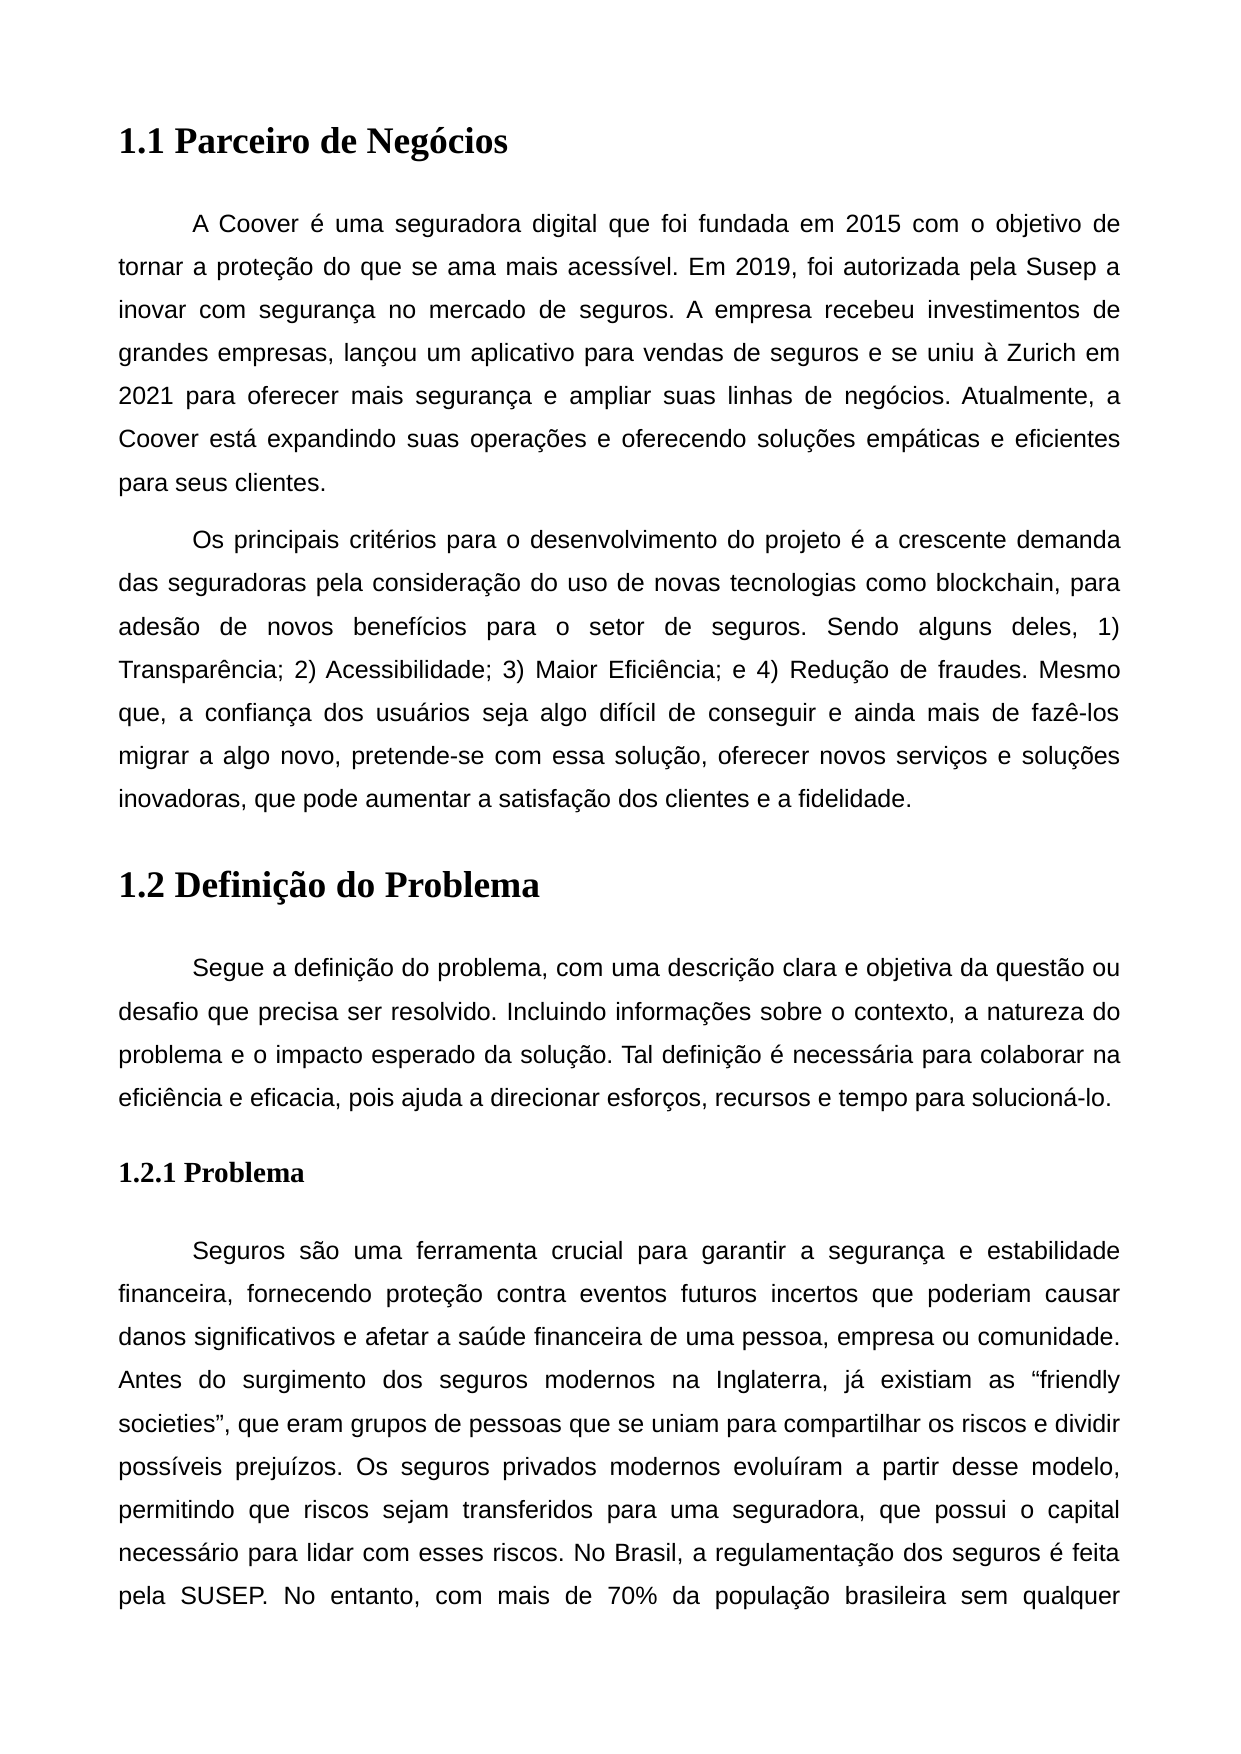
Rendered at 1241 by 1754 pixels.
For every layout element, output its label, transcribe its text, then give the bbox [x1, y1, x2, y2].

text Segue a definição do problema, com uma descrição clara e objetiva da questão ou desafio que precisa ser resolvido. Incluindo informações sobre o contexto, a natureza do problema e o impacto esperado da solução. Tal definição é necessária para colaborar na eficiência e eficacia, pois ajuda a direcionar esforços, recursos e tempo para solucioná-lo. [118, 953, 1122, 1111]
text Os principais critérios para o desenvolvimento do projeto é a crescente demanda das seguradoras pela consideração do uso de novas tecnologias como blockchain, para adesão de novos benefícios para o setor de seguros. Sendo alguns deles, 1) Transparência; 2) Acessibilidade; 3) Maior Eficiência; e 4) Redução de fraudes. Mesmo que, a confiança dos usuários seja algo difícil de conseguir e ainda mais de fazê-los migrar a algo novo, pretende-se com essa solução, oferecer novos serviços e soluções inovadoras, que pode aumentar a satisfação dos clientes e a fidelidade. [118, 525, 1122, 813]
text A Coover é uma seguradora digital que foi fundada em 2015 com o objetivo de tornar a proteção do que se ama mais acessível. Em 2019, foi autorizada pela Susep a inovar com segurança no mercado de seguros. A empresa recebeu investimentos de grandes empresas, lançou um aplicativo para vendas de seguros e se uniu à Zurich em 2021 para oferecer mais segurança e ampliar suas linhas de negócios. Atualmente, a Coover está expandindo suas operações e oferecendo soluções empáticas e eficientes para seus clientes. [118, 209, 1122, 496]
subtitle 1.2.1 Problema [118, 1155, 1122, 1188]
text Seguros são uma ferramenta crucial para garantir a segurança e estabilidade financeira, fornecendo proteção contra eventos futuros incertos que poderiam causar danos significativos e afetar a saúde financeira de uma pessoa, empresa ou comunidade. Antes do surgimento dos seguros modernos na Inglaterra, já existiam as “friendly societies”, que eram grupos de pessoas que se uniam para compartilhar os riscos e dividir possíveis prejuízos. Os seguros privados modernos evoluíram a partir desse modelo, permitindo que riscos sejam transferidos para uma seguradora, que possui o capital necessário para lidar com esses riscos. No Brasil, a regulamentação dos seguros é feita pela SUSEP. No entanto, com mais de 70% da população brasileira sem qualquer [118, 1236, 1122, 1610]
subtitle 1.1 Parceiro de Negócios [118, 118, 1122, 161]
subtitle 1.2 Definição do Problema [118, 863, 1122, 906]
